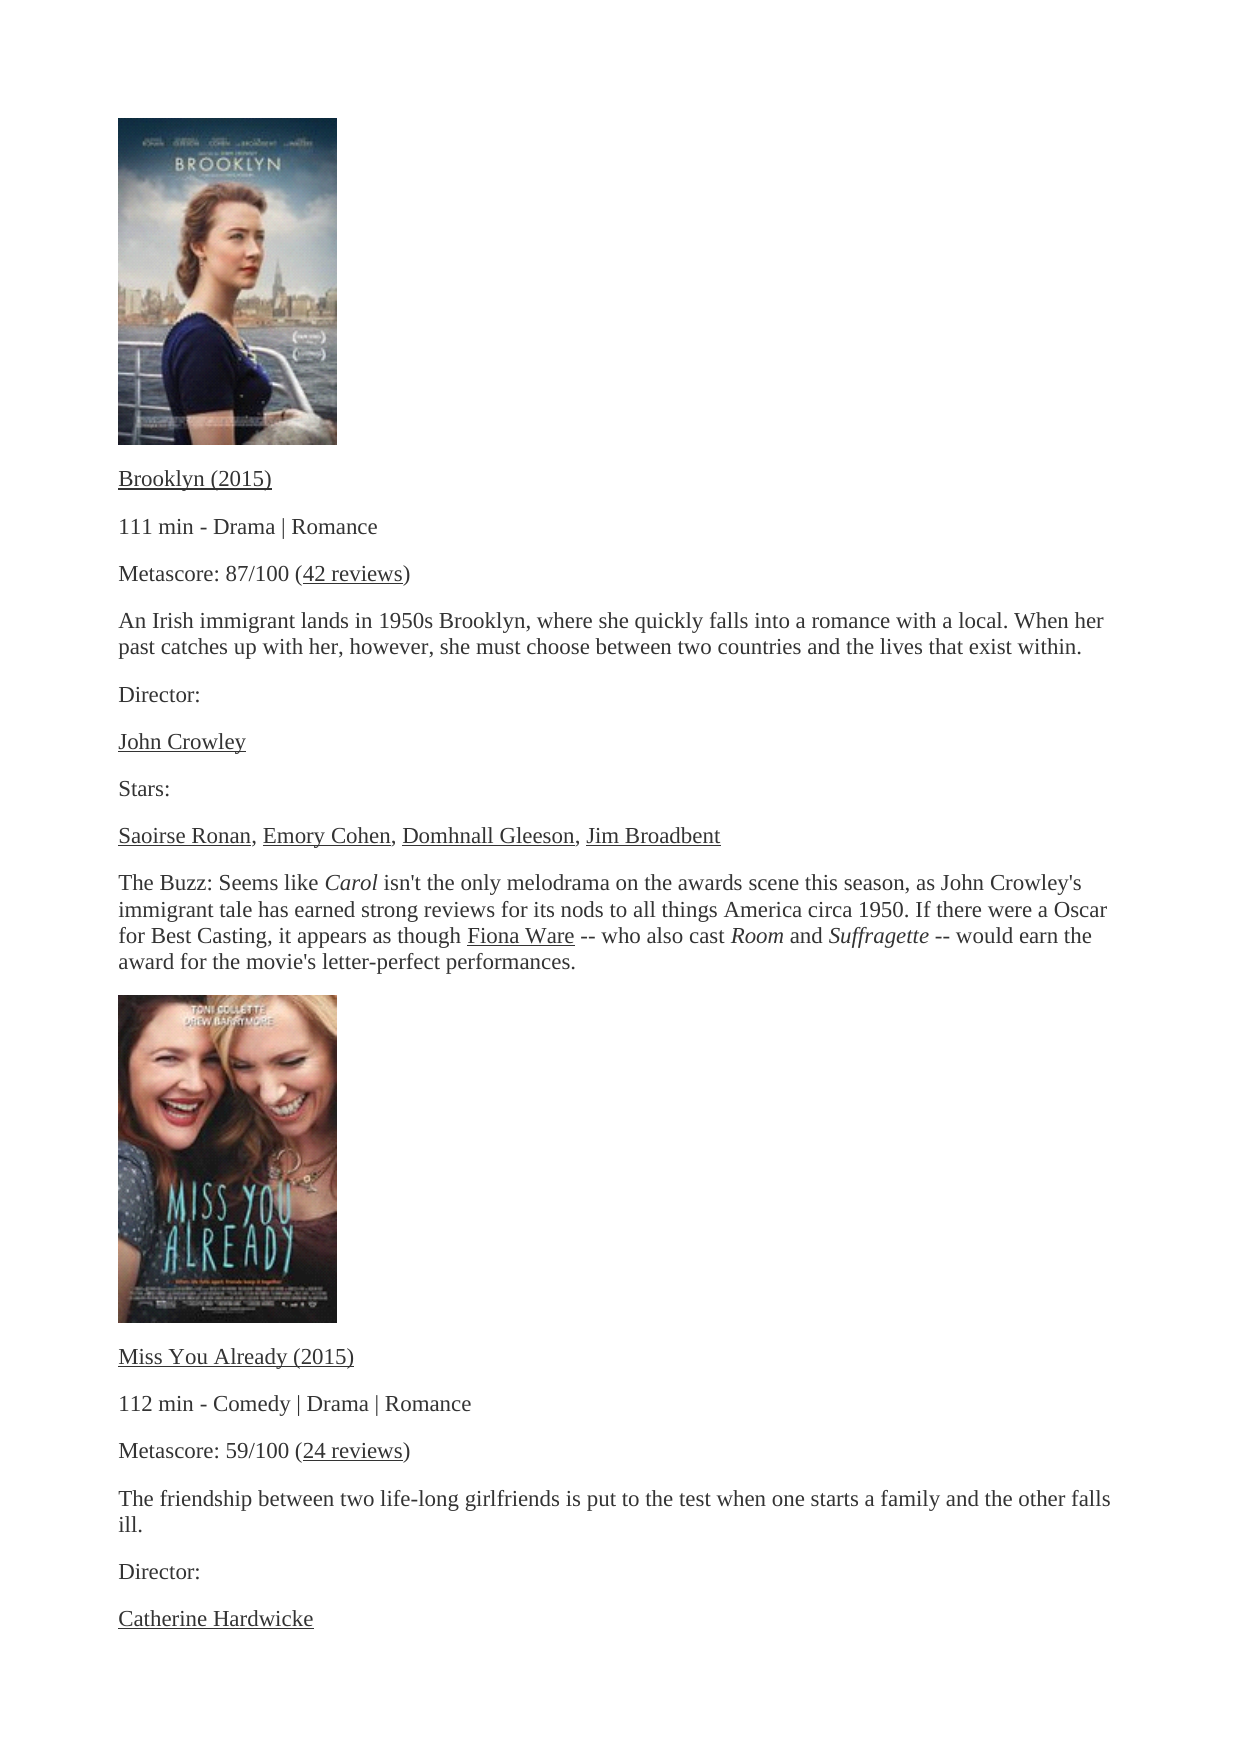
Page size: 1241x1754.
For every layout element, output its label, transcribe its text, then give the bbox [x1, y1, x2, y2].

text Director: [118, 681, 1122, 707]
text The friendship between two life-long girlfriends is put to the test when one starts a family and the other falls ill. [118, 1484, 1122, 1537]
text Brooklyn (2015) [118, 466, 1122, 492]
text John Crowley [118, 728, 1122, 754]
text Metascore: 87/100 (42 reviews) [118, 560, 1122, 586]
text An Irish immigrant lands in 1950s Brooklyn, where she quickly falls into a romance with a local. When her past catches up with her, however, she must choose between two countries and the lives that exist within. [118, 607, 1122, 660]
text The Buzz: Seems like Carol isn't the only melodrama on the awards scene this season, as John Crowley's immigrant tale has earned strong reviews for its nods to all things America circa 1950. If there were a Oscar for Best Casting, it appears as though Fiona Ware -- who also cast Room and Suffragette -- would earn the award for the movie's letter-perfect performances. [118, 869, 1122, 975]
text Director: [118, 1558, 1122, 1584]
text 112 min - Comedy | Drama | Romance [118, 1390, 1122, 1417]
text 111 min - Drama | Romance [118, 513, 1122, 539]
text Miss You Already (2015) [118, 1343, 1122, 1369]
text Saoirse Ronan, Emory Cohen, Domhnall Gleeson, Jim Broadbent [118, 822, 1122, 848]
text Stars: [118, 775, 1122, 801]
text Metascore: 59/100 (24 reviews) [118, 1437, 1122, 1464]
text Catherine Hardwicke [118, 1605, 1122, 1632]
